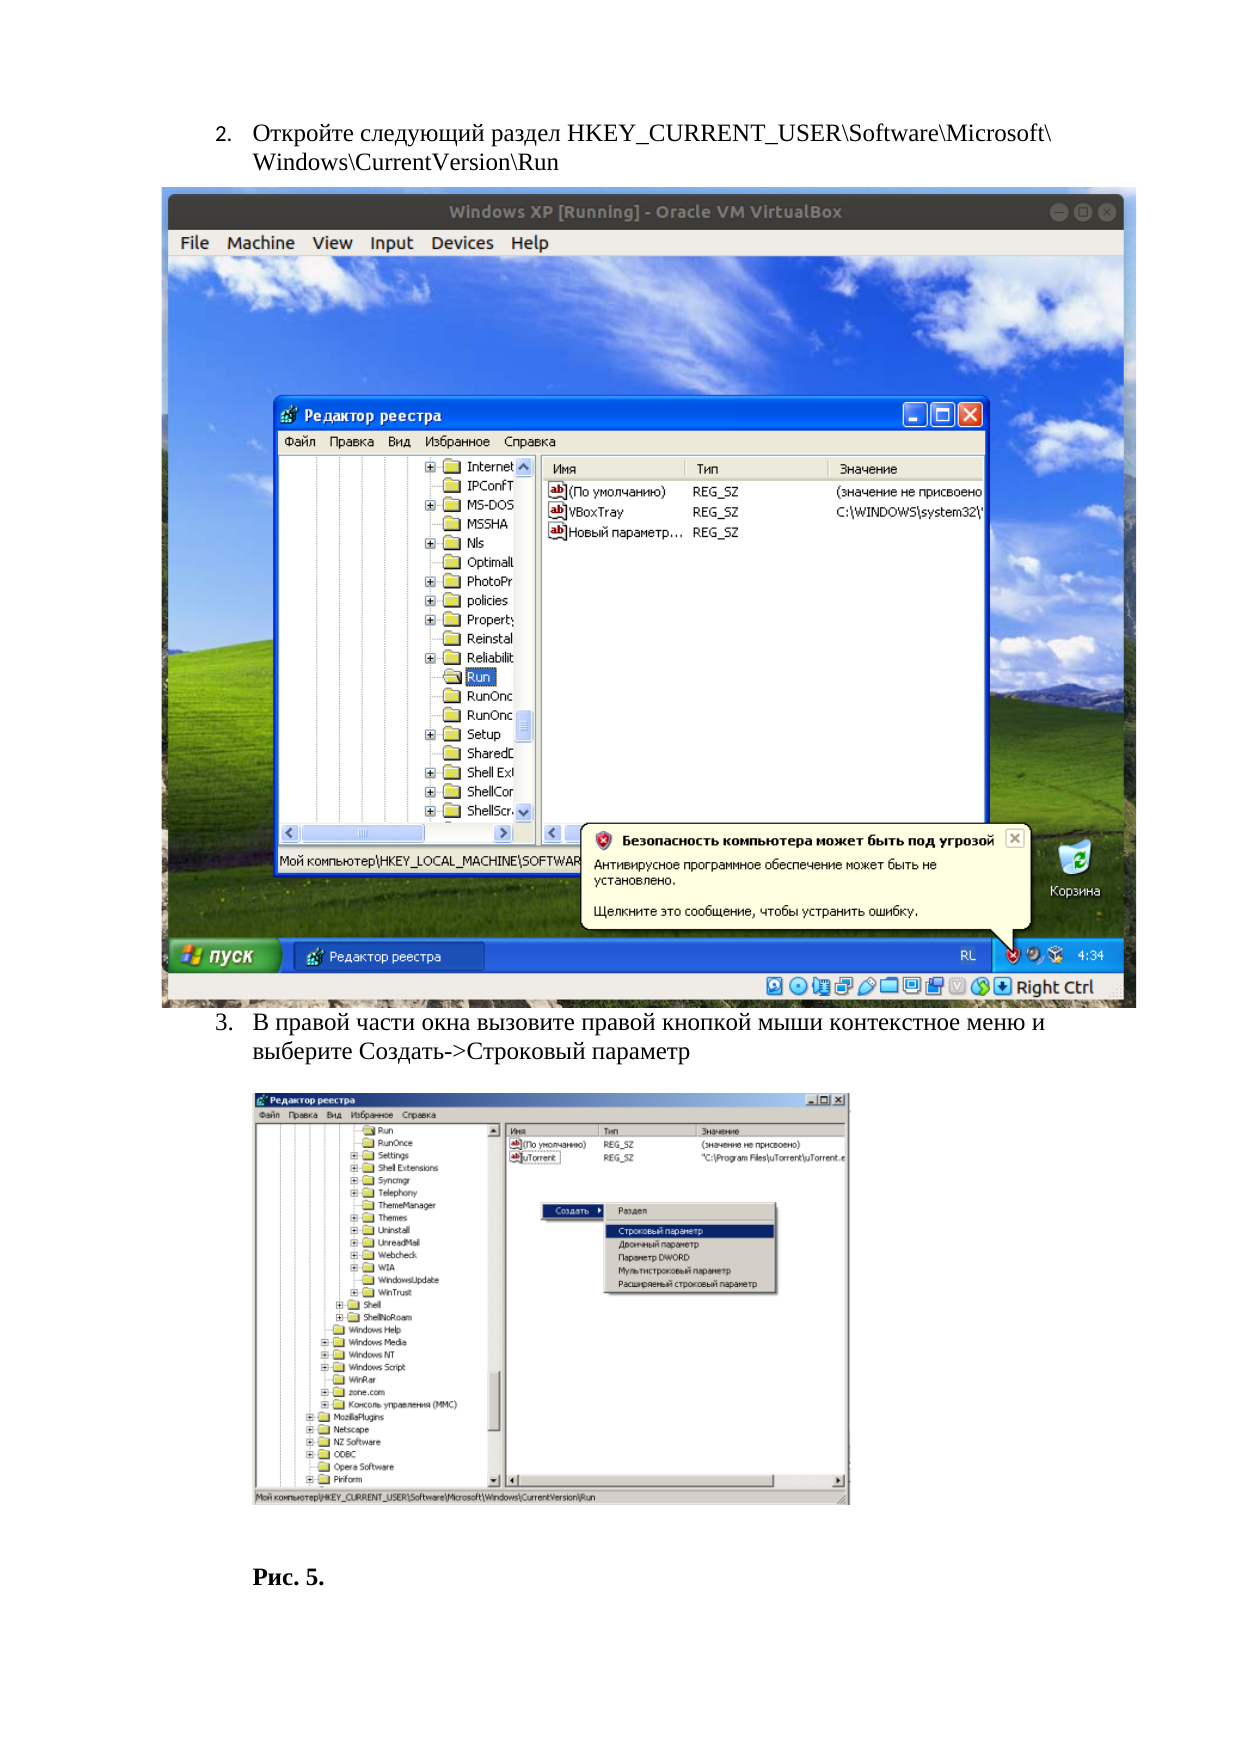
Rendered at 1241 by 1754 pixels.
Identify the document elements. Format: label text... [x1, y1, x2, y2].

list Откройте следующий раздел HKEY_CURRENT_USER\Software\Microsoft\Windows\CurrentVersion\Run [215, 118, 1152, 176]
text Рис. 5. [252, 1533, 1152, 1591]
picture [252, 1093, 851, 1505]
list В правой части окна вызовите правой кнопкой мыши контекстное меню и выберите Создать->Строковый параметр [215, 176, 1152, 1065]
picture [161, 187, 1137, 1008]
